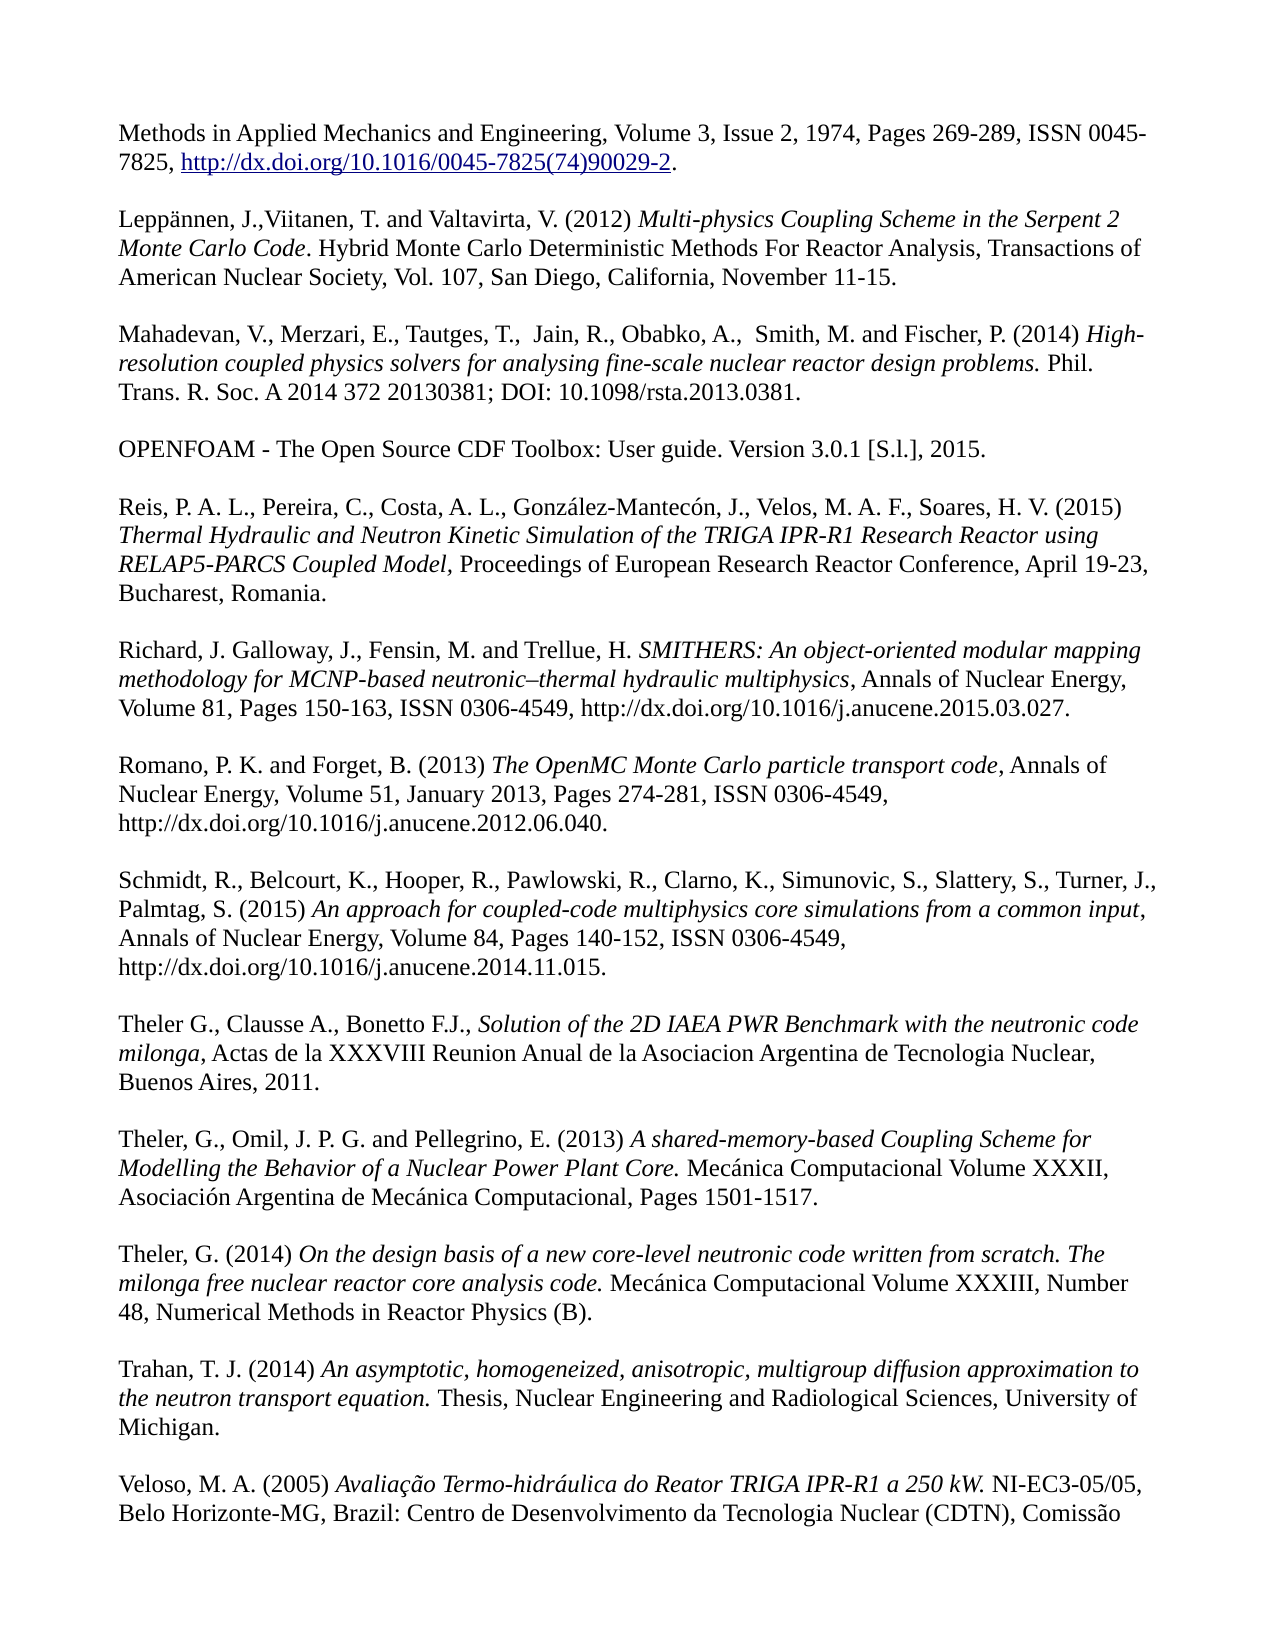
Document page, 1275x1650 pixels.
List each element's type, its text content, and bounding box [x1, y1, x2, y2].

text Leppännen, J.,Viitanen, T. and Valtavirta, V. (2012) Multi-physics Coupling Scheme in the Serpent 2 Monte Carlo Code. Hybrid Monte Carlo Deterministic Methods For Reactor Analysis, Transactions of American Nuclear Society, Vol. 107, San Diego, California, November 11-15. [118, 204, 1157, 291]
text Reis, P. A. L., Pereira, C., Costa, A. L., González-Mantecón, J., Velos, M. A. F., Soares, H. V. (2015) Thermal Hydraulic and Neutron Kinetic Simulation of the TRIGA IPR-R1 Research Reactor using RELAP5-PARCS Coupled Model, Proceedings of European Research Reactor Conference, April 19-23, Bucharest, Romania. [118, 492, 1157, 607]
text Theler, G. (2014) On the design basis of a new core-level neutronic code written from scratch. The milonga free nuclear reactor core analysis code. Mecánica Computacional Volume XXXIII, Number 48, Numerical Methods in Reactor Physics (B). [118, 1239, 1157, 1326]
text OPENFOAM - The Open Source CDF Toolbox: User guide. Version 3.0.1 [S.l.], 2015. [118, 434, 1157, 463]
text Trahan, T. J. (2014) An asymptotic, homogeneized, anisotropic, multigroup diffusion approximation to the neutron transport equation. Thesis, Nuclear Engineering and Radiological Sciences, University of Michigan. [118, 1354, 1157, 1441]
text Schmidt, R., Belcourt, K., Hooper, R., Pawlowski, R., Clarno, K., Simunovic, S., Slattery, S., Turner, J., Palmtag, S. (2015) An approach for coupled-code multiphysics core simulations from a common input, Annals of Nuclear Energy, Volume 84, Pages 140-152, ISSN 0306-4549, http://dx.doi.org/10.1016/j.anucene.2014.11.015. [118, 866, 1157, 981]
text Mahadevan, V., Merzari, E., Tautges, T., Jain, R., Obabko, A., Smith, M. and Fischer, P. (2014) High-resolution coupled physics solvers for analysing fine-scale nuclear reactor design problems. Phil. Trans. R. Soc. A 2014 372 20130381; DOI: 10.1098/rsta.2013.0381. [118, 319, 1157, 406]
text Theler, G., Omil, J. P. G. and Pellegrino, E. (2013) A shared-memory-based Coupling Scheme for Modelling the Behavior of a Nuclear Power Plant Core. Mecánica Computacional Volume XXXII, Asociación Argentina de Mecánica Computacional, Pages 1501-1517. [118, 1124, 1157, 1211]
text Methods in Applied Mechanics and Engineering, Volume 3, Issue 2, 1974, Pages 269-289, ISSN 0045-7825, http://dx.doi.org/10.1016/0045-7825(74)90029-2. [118, 118, 1157, 176]
text Theler G., Clausse A., Bonetto F.J., Solution of the 2D IAEA PWR Benchmark with the neutronic code milonga, Actas de la XXXVIII Reunion Anual de la Asociacion Argentina de Tecnologia Nuclear, Buenos Aires, 2011. [118, 1009, 1157, 1096]
text Veloso, M. A. (2005) Avaliação Termo-hidráulica do Reator TRIGA IPR-R1 a 250 kW. NI-EC3-05/05, Belo Horizonte-MG, Brazil: Centro de Desenvolvimento da Tecnologia Nuclear (CDTN), Comissão [118, 1469, 1157, 1527]
text Romano, P. K. and Forget, B. (2013) The OpenMC Monte Carlo particle transport code, Annals of Nuclear Energy, Volume 51, January 2013, Pages 274-281, ISSN 0306-4549, http://dx.doi.org/10.1016/j.anucene.2012.06.040. [118, 751, 1157, 837]
text Richard, J. Galloway, J., Fensin, M. and Trellue, H. SMITHERS: An object-oriented modular mapping methodology for MCNP-based neutronic–thermal hydraulic multiphysics, Annals of Nuclear Energy, Volume 81, Pages 150-163, ISSN 0306-4549, http://dx.doi.org/10.1016/j.anucene.2015.03.027. [118, 636, 1157, 722]
